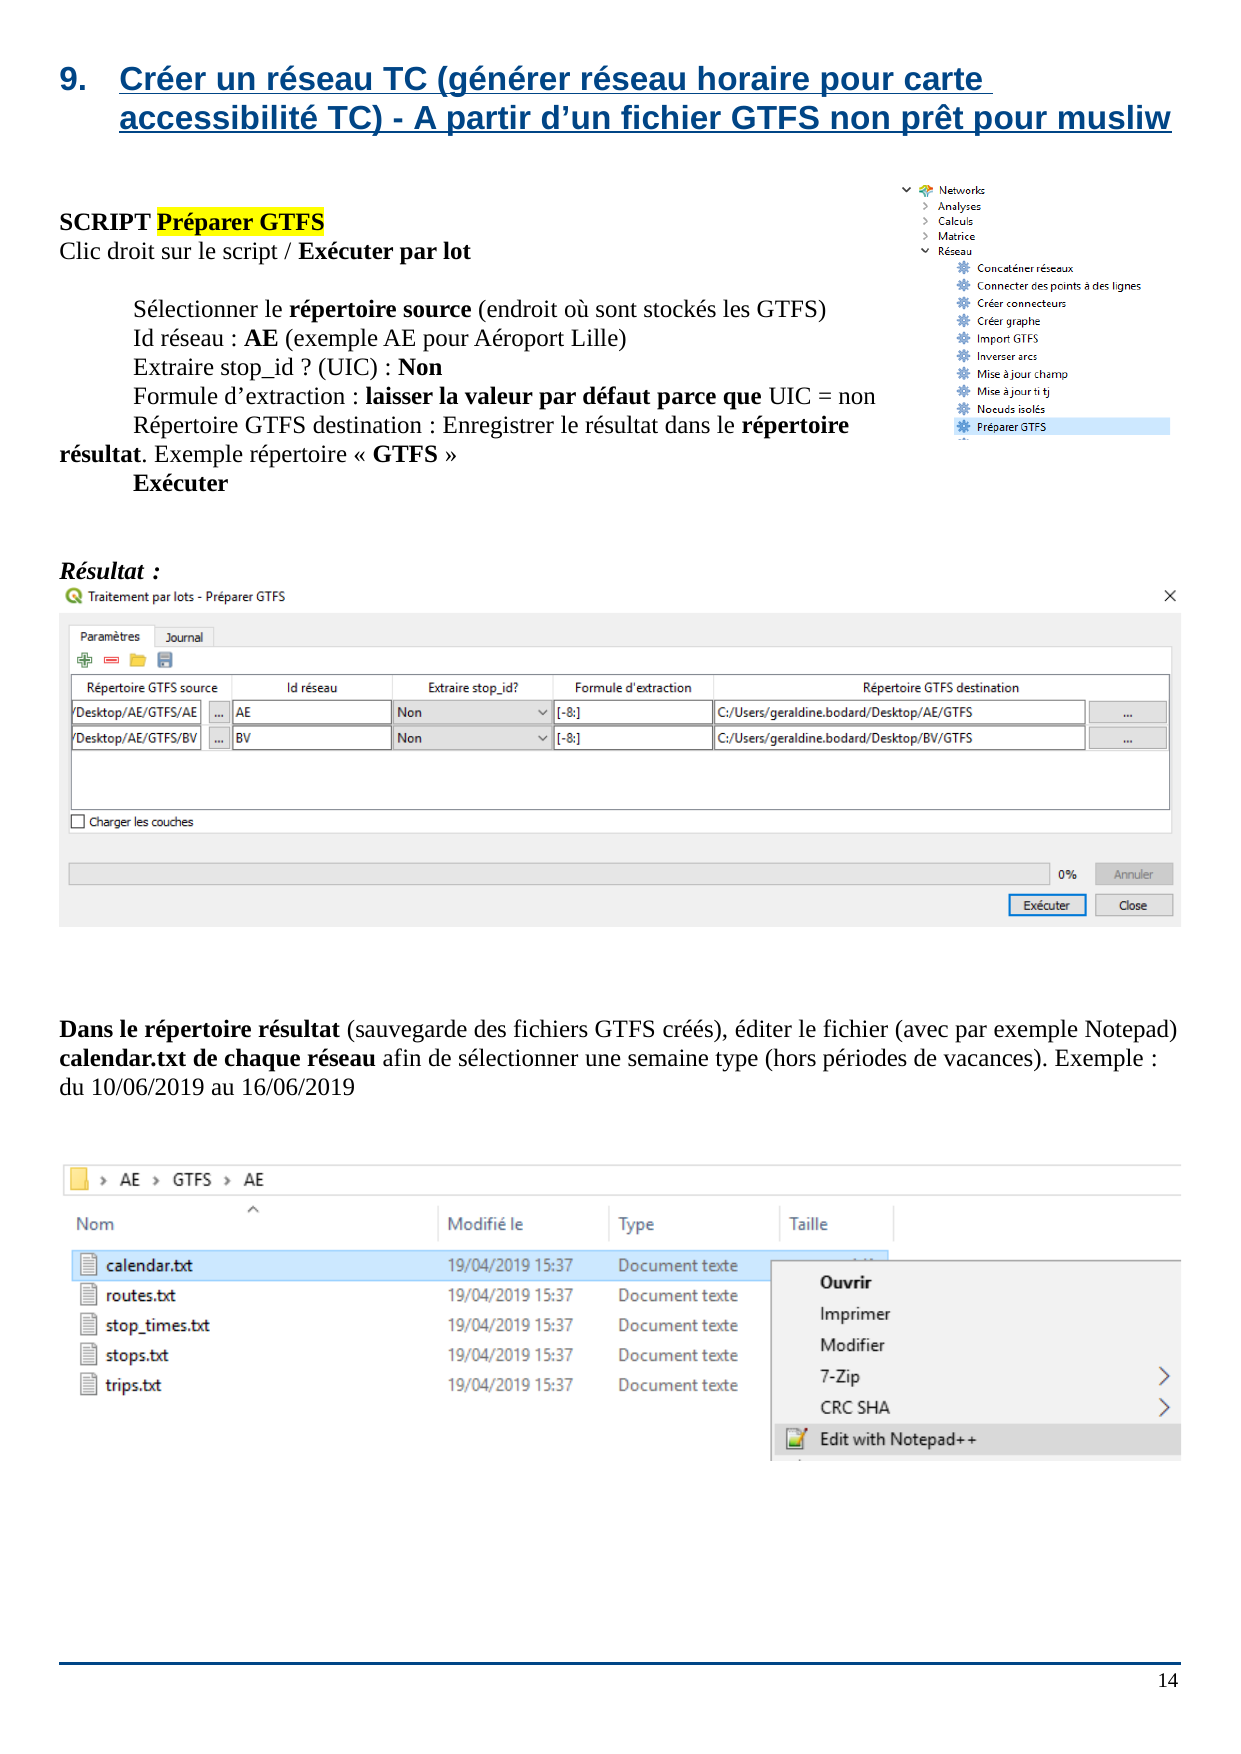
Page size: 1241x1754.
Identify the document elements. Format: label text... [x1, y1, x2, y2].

picture [59, 1159, 1182, 1461]
text Id réseau : AE (exemple AE pour Aéroport Lille) [59, 323, 900, 352]
picture [59, 584, 1182, 927]
text Sélectionner le répertoire source (endroit où sont stockés les GTFS) [59, 294, 900, 323]
text Dans le répertoire résultat (sauvegarde des fichiers GTFS créés), éditer le fichier (avec par exemple Notepad) calendar.txt de chaque réseau afin de sélectionner une semaine type (hors périodes de vacances). Exemple : du 10/06/2019 au 16/06/2019 [59, 1014, 1181, 1101]
text Clic droit sur le script / Exécuter par lot [59, 236, 900, 265]
text Extraire stop_id ? (UIC) : Non [59, 352, 900, 381]
text Répertoire GTFS destination : Enregistrer le résultat dans le répertoire résultat. Exemple répertoire « GTFS » [59, 410, 1181, 468]
text Résultat : [59, 556, 1181, 584]
picture [900, 185, 1171, 440]
text Formule d’extraction : laisser la valeur par défaut parce que UIC = non [59, 381, 900, 410]
text Exécuter [59, 468, 1181, 497]
text SCRIPT Préparer GTFS [59, 207, 900, 236]
subtitle Créer un réseau TC (générer réseau horaire pour carte accessibilité TC) - A partir d’un fichier GTFS non prêt pour musliw [59, 59, 1181, 136]
